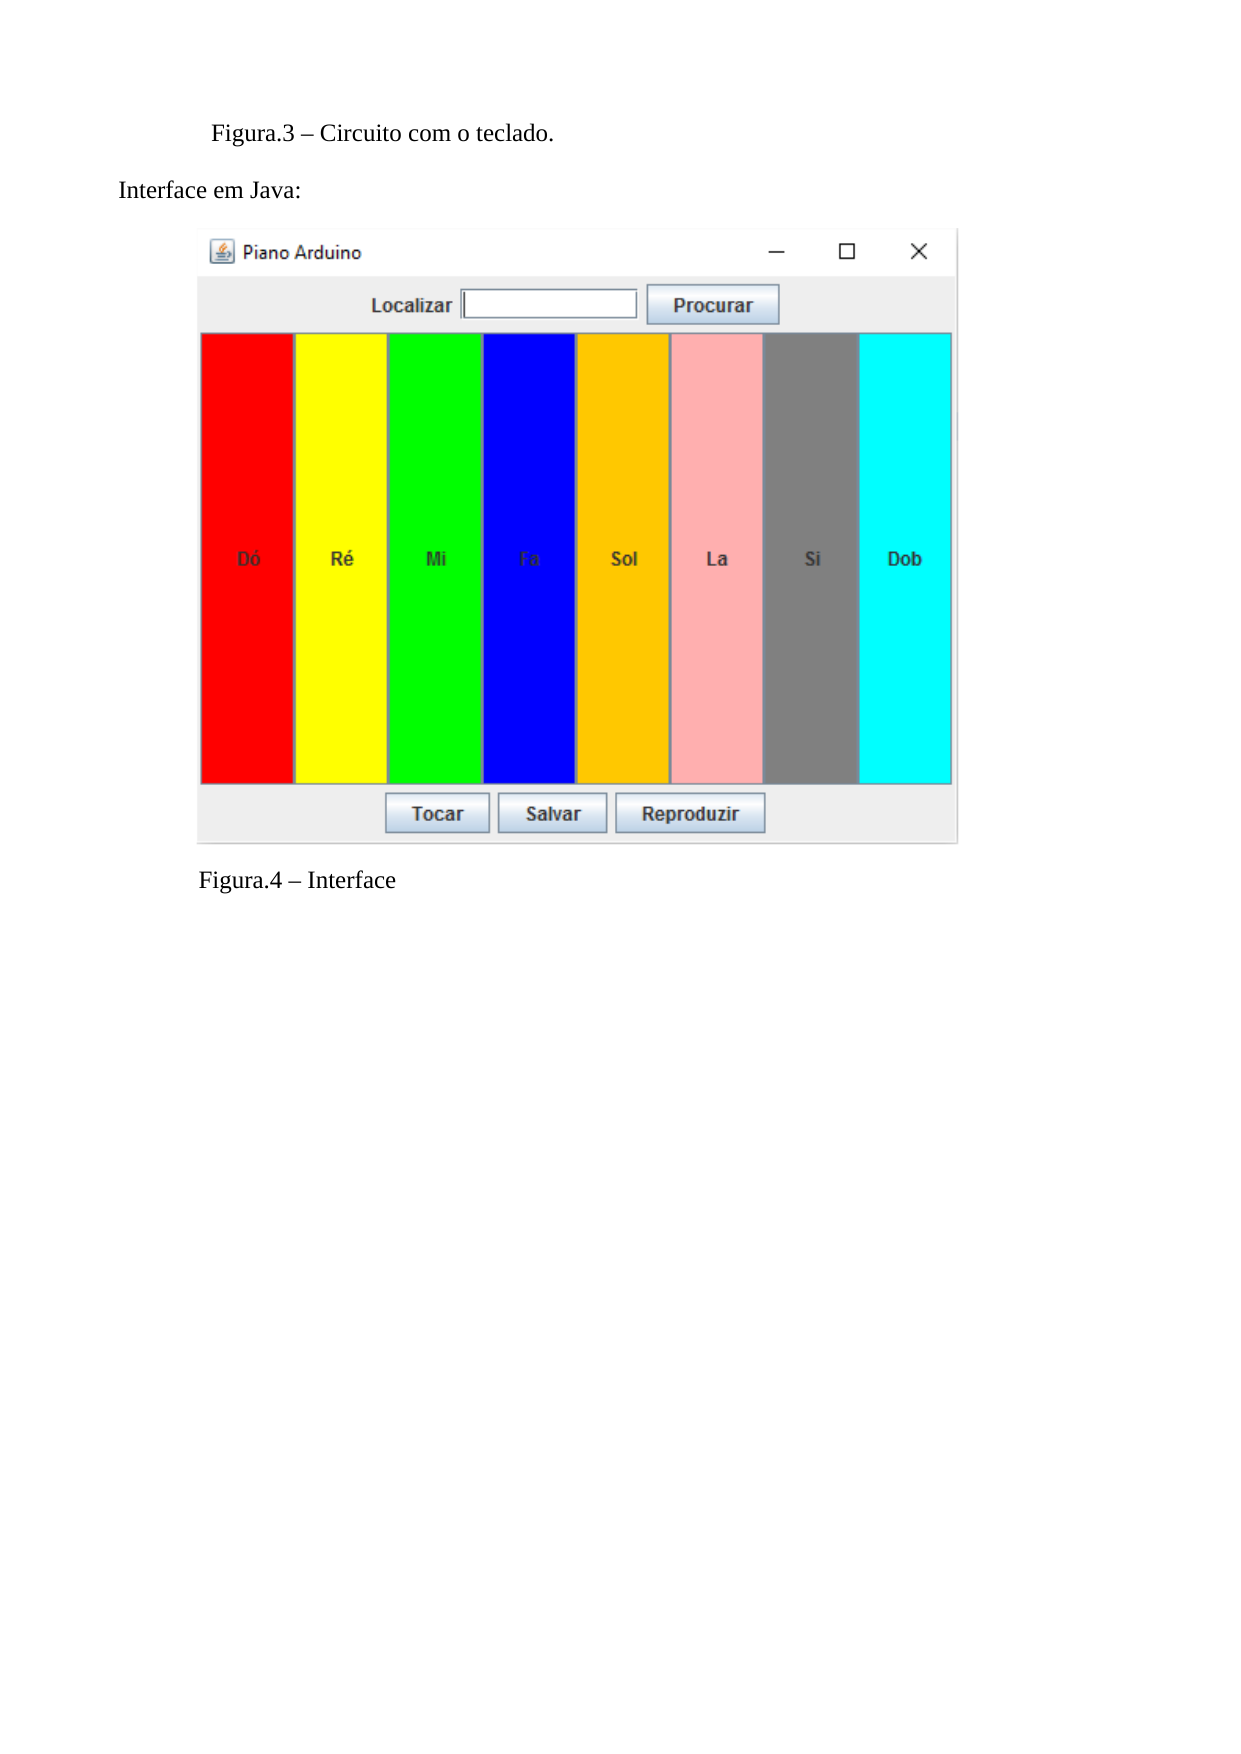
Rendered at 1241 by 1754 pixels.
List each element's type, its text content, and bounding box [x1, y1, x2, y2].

picture [196, 228, 960, 846]
text Figura.4 – Interface [118, 866, 1122, 894]
text Interface em Java: [118, 176, 1122, 204]
text Figura.3 – Circuito com o teclado. [118, 118, 1122, 147]
